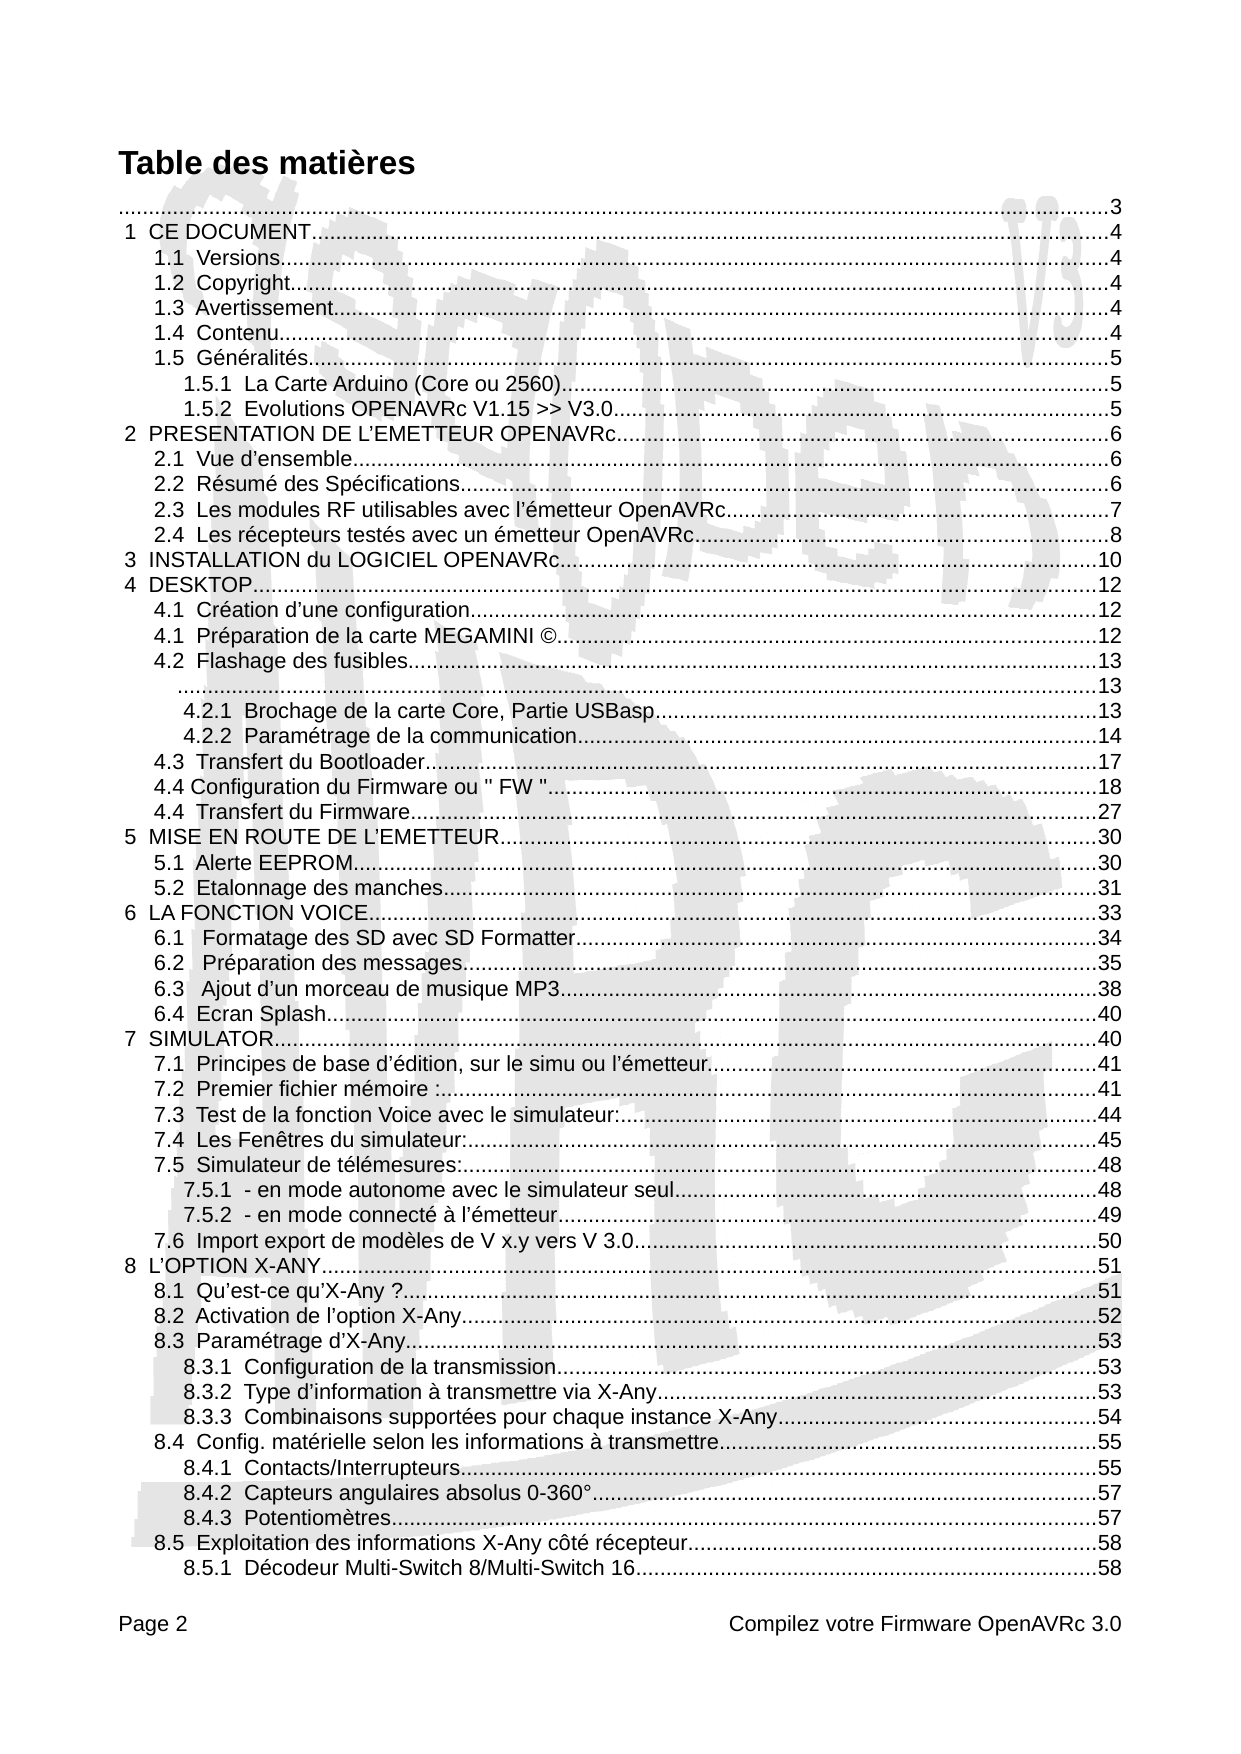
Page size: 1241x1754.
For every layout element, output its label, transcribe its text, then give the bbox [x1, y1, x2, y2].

text 1.1 Versions 4 [148, 244, 1122, 270]
text 8.3.3 Combinaisons supportées pour chaque instance X-Any 54 [177, 1404, 1122, 1429]
text 6.4 Ecran Splash 40 [148, 1001, 1122, 1026]
text 8.2 Activation de l’option X-Any 52 [148, 1303, 1122, 1328]
text 2.2 Résumé des Spécifications 6 [148, 471, 1122, 497]
text 4.2.1 Brochage de la carte Core, Partie USBasp 13 [177, 698, 1122, 723]
text 8.3.2 Type d’information à transmettre via X-Any 53 [177, 1379, 1122, 1404]
text 1.5.1 La Carte Arduino (Core ou 2560) 5 [177, 371, 1122, 396]
text 5.1 Alerte EEPROM 30 [148, 849, 1122, 875]
text 1 CE DOCUMENT 4 [118, 219, 1122, 244]
text 7 SIMULATOR 40 [118, 1026, 1122, 1051]
text 1.3 Avertissement 4 [148, 295, 1122, 320]
text 1.2 Copyright 4 [148, 270, 1122, 295]
text 8.5 Exploitation des informations X-Any côté récepteur 58 [148, 1530, 1122, 1555]
text 8.4 Config. matérielle selon les informations à transmettre 55 [148, 1429, 1122, 1454]
text 4.2.2 Paramétrage de la communication 14 [177, 723, 1122, 749]
text 6 LA FONCTION VOICE 33 [118, 900, 1122, 925]
text 8.4.3 Potentiomètres 57 [177, 1505, 1122, 1530]
text 5 MISE EN ROUTE DE L’EMETTEUR 30 [118, 824, 1122, 849]
text 4.1 Préparation de la carte MEGAMINI © 12 [148, 623, 1122, 648]
text 2.1 Vue d’ensemble 6 [148, 446, 1122, 471]
text 13 [177, 673, 1122, 698]
text 4.4 Configuration du Firmware ou '' FW '' 18 [148, 774, 1122, 799]
text 2.4 Les récepteurs testés avec un émetteur OpenAVRc 8 [148, 522, 1122, 547]
text 1.5 Généralités 5 [148, 345, 1122, 371]
text 6.3 Ajout d’un morceau de musique MP3 38 [148, 976, 1122, 1001]
text 1.5.2 Evolutions OPENAVRc V1.15 >> V3.0 5 [177, 396, 1122, 421]
text 7.3 Test de la fonction Voice avec le simulateur: 44 [148, 1102, 1122, 1127]
text 8.1 Qu’est-ce qu’X-Any ? 51 [148, 1278, 1122, 1303]
text 7.4 Les Fenêtres du simulateur: 45 [148, 1127, 1122, 1152]
text 8.3 Paramétrage d’X-Any 53 [148, 1328, 1122, 1354]
text 6.1 Formatage des SD avec SD Formatter 34 [148, 925, 1122, 950]
text 4.4 Transfert du Firmware 27 [148, 799, 1122, 824]
text 7.1 Principes de base d’édition, sur le simu ou l’émetteur. 41 [148, 1051, 1122, 1076]
text 8.3.1 Configuration de la transmission 53 [177, 1354, 1122, 1379]
text 5.2 Etalonnage des manches 31 [148, 875, 1122, 900]
text 3 [118, 194, 1122, 219]
text 1.4 Contenu 4 [148, 320, 1122, 345]
text 4.1 Création d’une configuration 12 [148, 597, 1122, 623]
text 8 L’OPTION X-ANY 51 [118, 1253, 1122, 1278]
text 3 INSTALLATION du LOGICIEL OPENAVRc 10 [118, 547, 1122, 572]
text 7.5 Simulateur de télémesures: 48 [148, 1152, 1122, 1177]
text 8.4.2 Capteurs angulaires absolus 0-360° 57 [177, 1480, 1122, 1505]
text 2.3 Les modules RF utilisables avec l’émetteur OpenAVRc 7 [148, 497, 1122, 522]
text 4 DESKTOP 12 [118, 572, 1122, 597]
text 7.6 Import export de modèles de V x.y vers V 3.0 50 [148, 1228, 1122, 1253]
text 7.2 Premier fichier mémoire : 41 [148, 1076, 1122, 1102]
text 4.3 Transfert du Bootloader 17 [148, 749, 1122, 774]
subtitle Table des matières [118, 143, 1122, 182]
text 4.2 Flashage des fusibles 13 [148, 648, 1122, 673]
text 7.5.1 - en mode autonome avec le simulateur seul 48 [177, 1177, 1122, 1202]
text 8.4.1 Contacts/Interrupteurs 55 [177, 1454, 1122, 1480]
text 7.5.2 - en mode connecté à l’émetteur 49 [177, 1202, 1122, 1228]
text 6.2 Préparation des messages 35 [148, 950, 1122, 976]
text 8.5.1 Décodeur Multi-Switch 8/Multi-Switch 16 58 [177, 1555, 1122, 1581]
text 2 PRESENTATION DE L’EMETTEUR OPENAVRc 6 [118, 421, 1122, 446]
